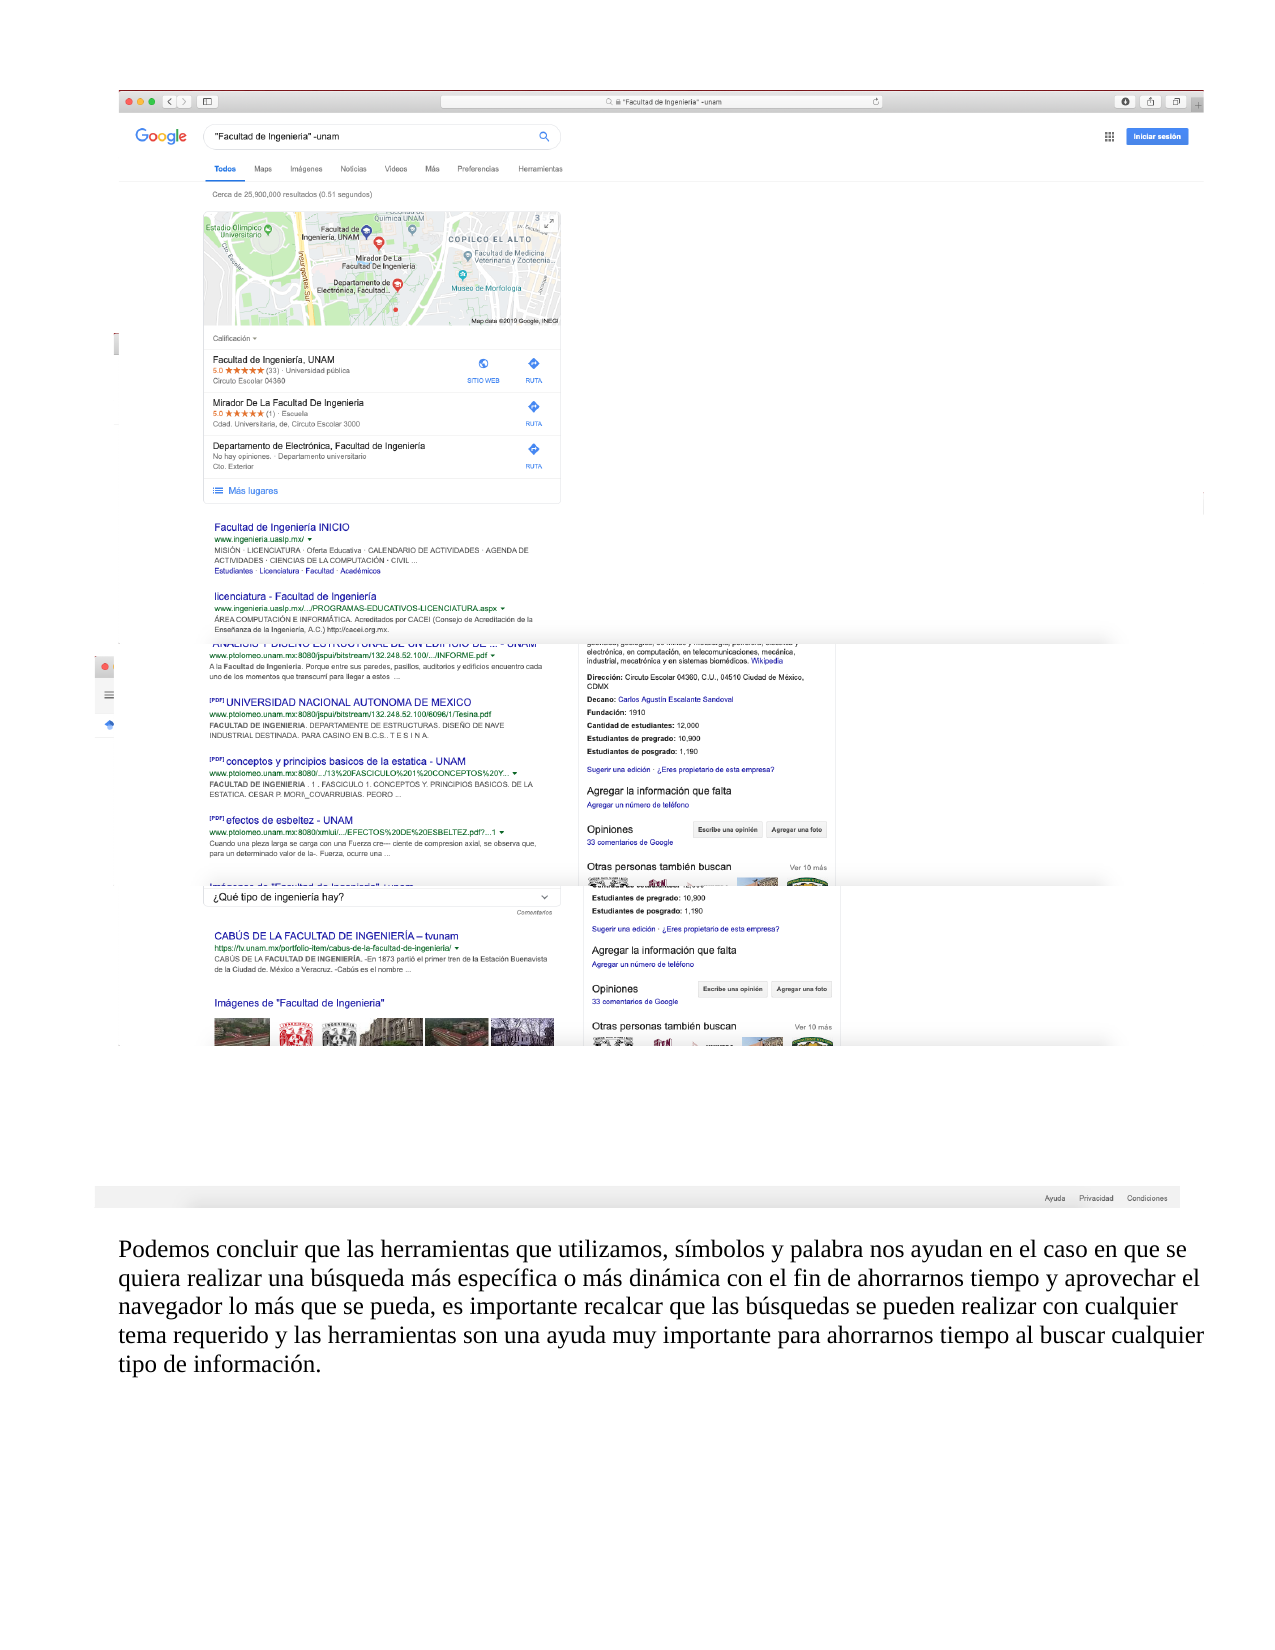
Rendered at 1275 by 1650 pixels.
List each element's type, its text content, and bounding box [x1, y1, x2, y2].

text Podemos concluir que las herramientas que utilizamos, símbolos y palabra nos ayudan en el caso en que se quiera realizar una búsqueda más específica o más dinámica con el fin de ahorrarnos tiempo y aprovechar el navegador lo más que se pueda, es importante recalcar que las búsquedas se pueden realizar con cualquier tema requerido y las herramientas son una ayuda muy importante para ahorrarnos tiempo al buscar cualquier tipo de información. [118, 659, 1205, 1378]
